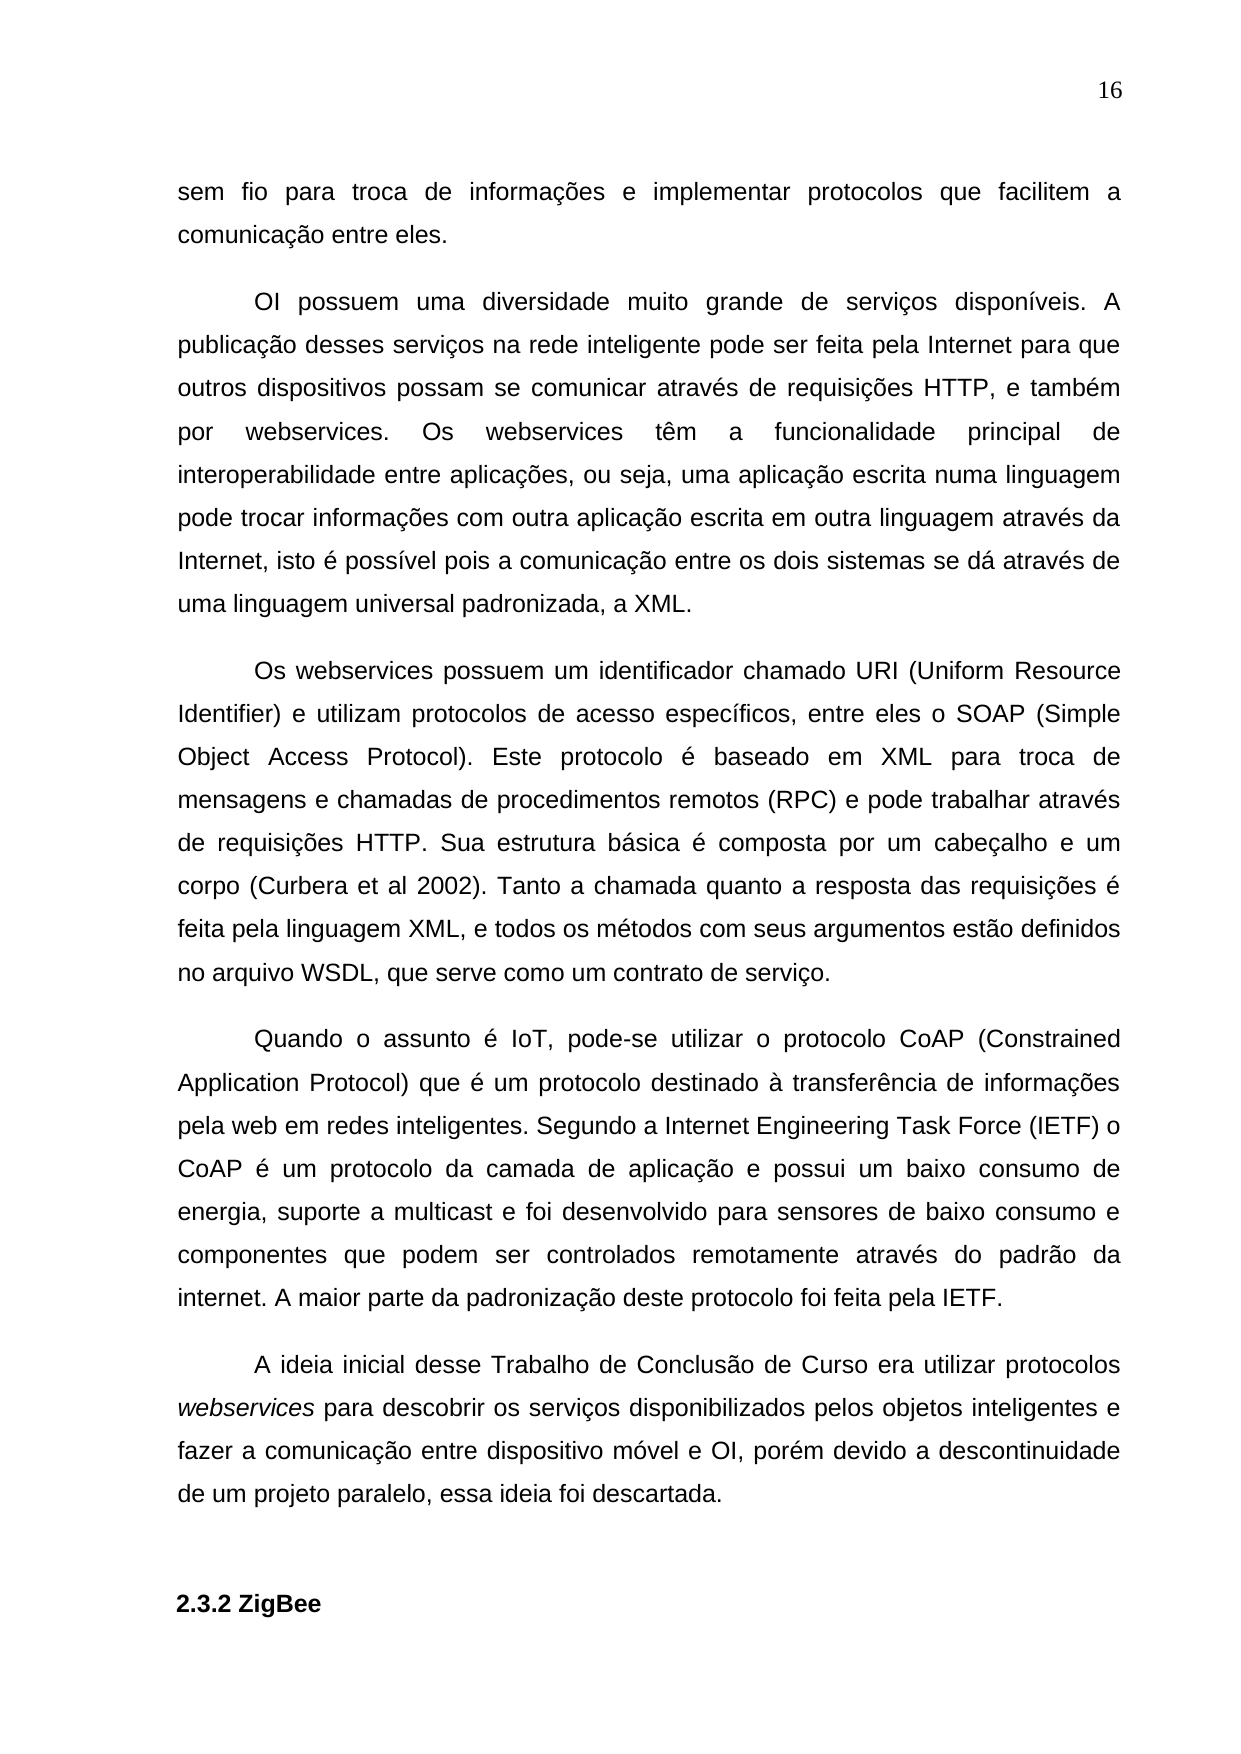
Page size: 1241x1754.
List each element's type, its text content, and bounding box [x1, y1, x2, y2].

text A ideia inicial desse Trabalho de Conclusão de Curso era utilizar protocolos webservices para descobrir os serviços disponibilizados pelos objetos inteligentes e fazer a comunicação entre dispositivo móvel e OI, porém devido a descontinuidade de um projeto paralelo, essa ideia foi descartada. [177, 1350, 1122, 1508]
text 2.3.2 ZigBee [176, 1589, 1122, 1618]
text sem fio para troca de informações e implementar protocolos que facilitem a comunicação entre eles. [177, 177, 1122, 249]
text Os webservices possuem um identificador chamado URI (Uniform Resource Identifier) e utilizam protocolos de acesso específicos, entre eles o SOAP (Simple Object Access Protocol). Este protocolo é baseado em XML para troca de mensagens e chamadas de procedimentos remotos (RPC) e pode trabalhar através de requisições HTTP. Sua estrutura básica é composta por um cabeçalho e um corpo (Curbera et al 2002). Tanto a chamada quanto a resposta das requisições é feita pela linguagem XML, e todos os métodos com seus argumentos estão definidos no arquivo WSDL, que serve como um contrato de serviço. [177, 656, 1122, 986]
text Quando o assunto é IoT, pode-se utilizar o protocolo CoAP (Constrained Application Protocol) que é um protocolo destinado à transferência de informações pela web em redes inteligentes. Segundo a Internet Engineering Task Force (IETF) o CoAP é um protocolo da camada de aplicação e possui um baixo consumo de energia, suporte a multicast e foi desenvolvido para sensores de baixo consumo e componentes que podem ser controlados remotamente através do padrão da internet. A maior parte da padronização deste protocolo foi feita pela IETF. [177, 1024, 1122, 1312]
text OI possuem uma diversidade muito grande de serviços disponíveis. A publicação desses serviços na rede inteligente pode ser feita pela Internet para que outros dispositivos possam se comunicar através de requisições HTTP, e também por webservices. Os webservices têm a funcionalidade principal de interoperabilidade entre aplicações, ou seja, uma aplicação escrita numa linguagem pode trocar informações com outra aplicação escrita em outra linguagem através da Internet, isto é possível pois a comunicação entre os dois sistemas se dá através de uma linguagem universal padronizada, a XML. [177, 287, 1122, 618]
